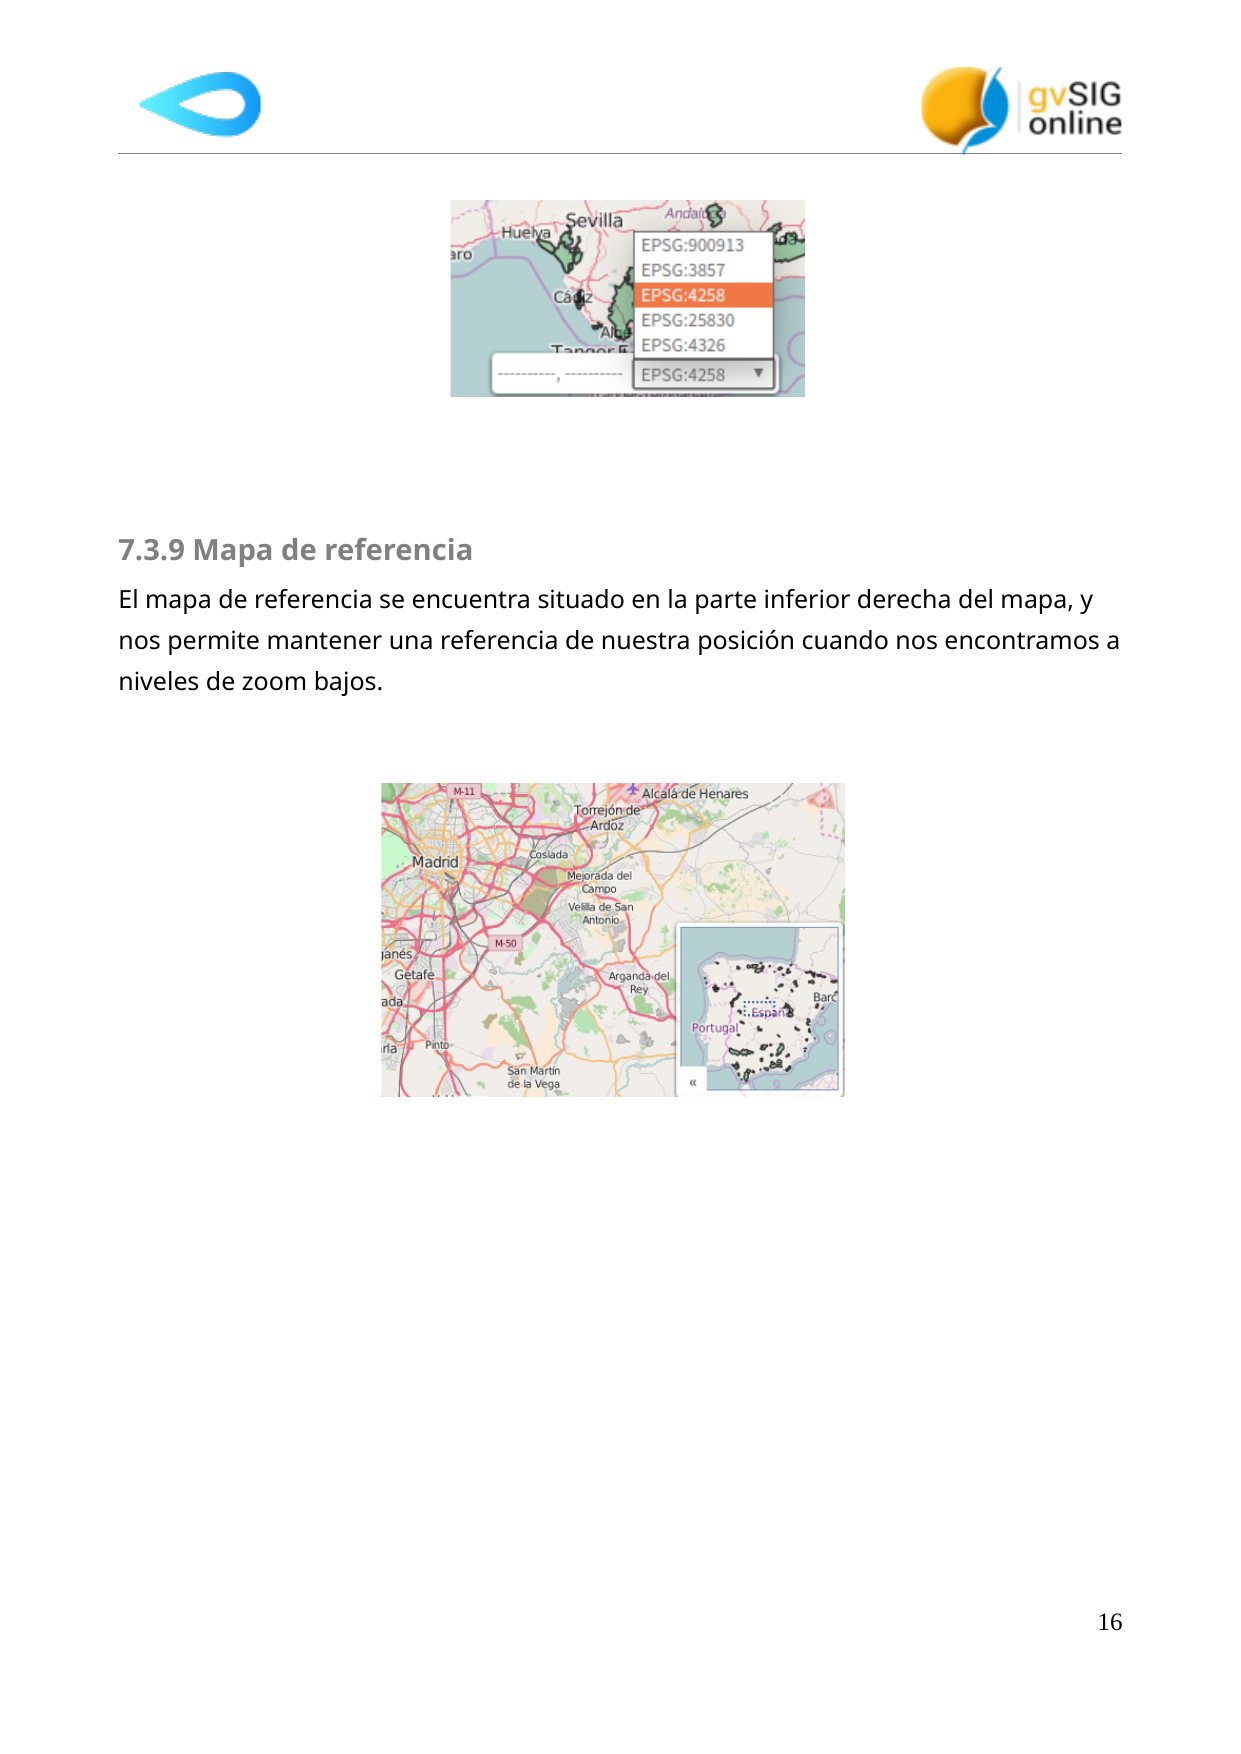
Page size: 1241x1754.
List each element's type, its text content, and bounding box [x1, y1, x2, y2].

subtitle 7.3.9 Mapa de referencia [118, 529, 1122, 569]
picture [381, 783, 846, 1097]
picture [921, 67, 1122, 155]
text El mapa de referencia se encuentra situado en la parte inferior derecha del mapa, y nos permite mantener una referencia de nuestra posición cuando nos encontramos a niveles de zoom bajos. [118, 582, 1122, 697]
picture [450, 200, 806, 397]
picture [119, 62, 282, 154]
